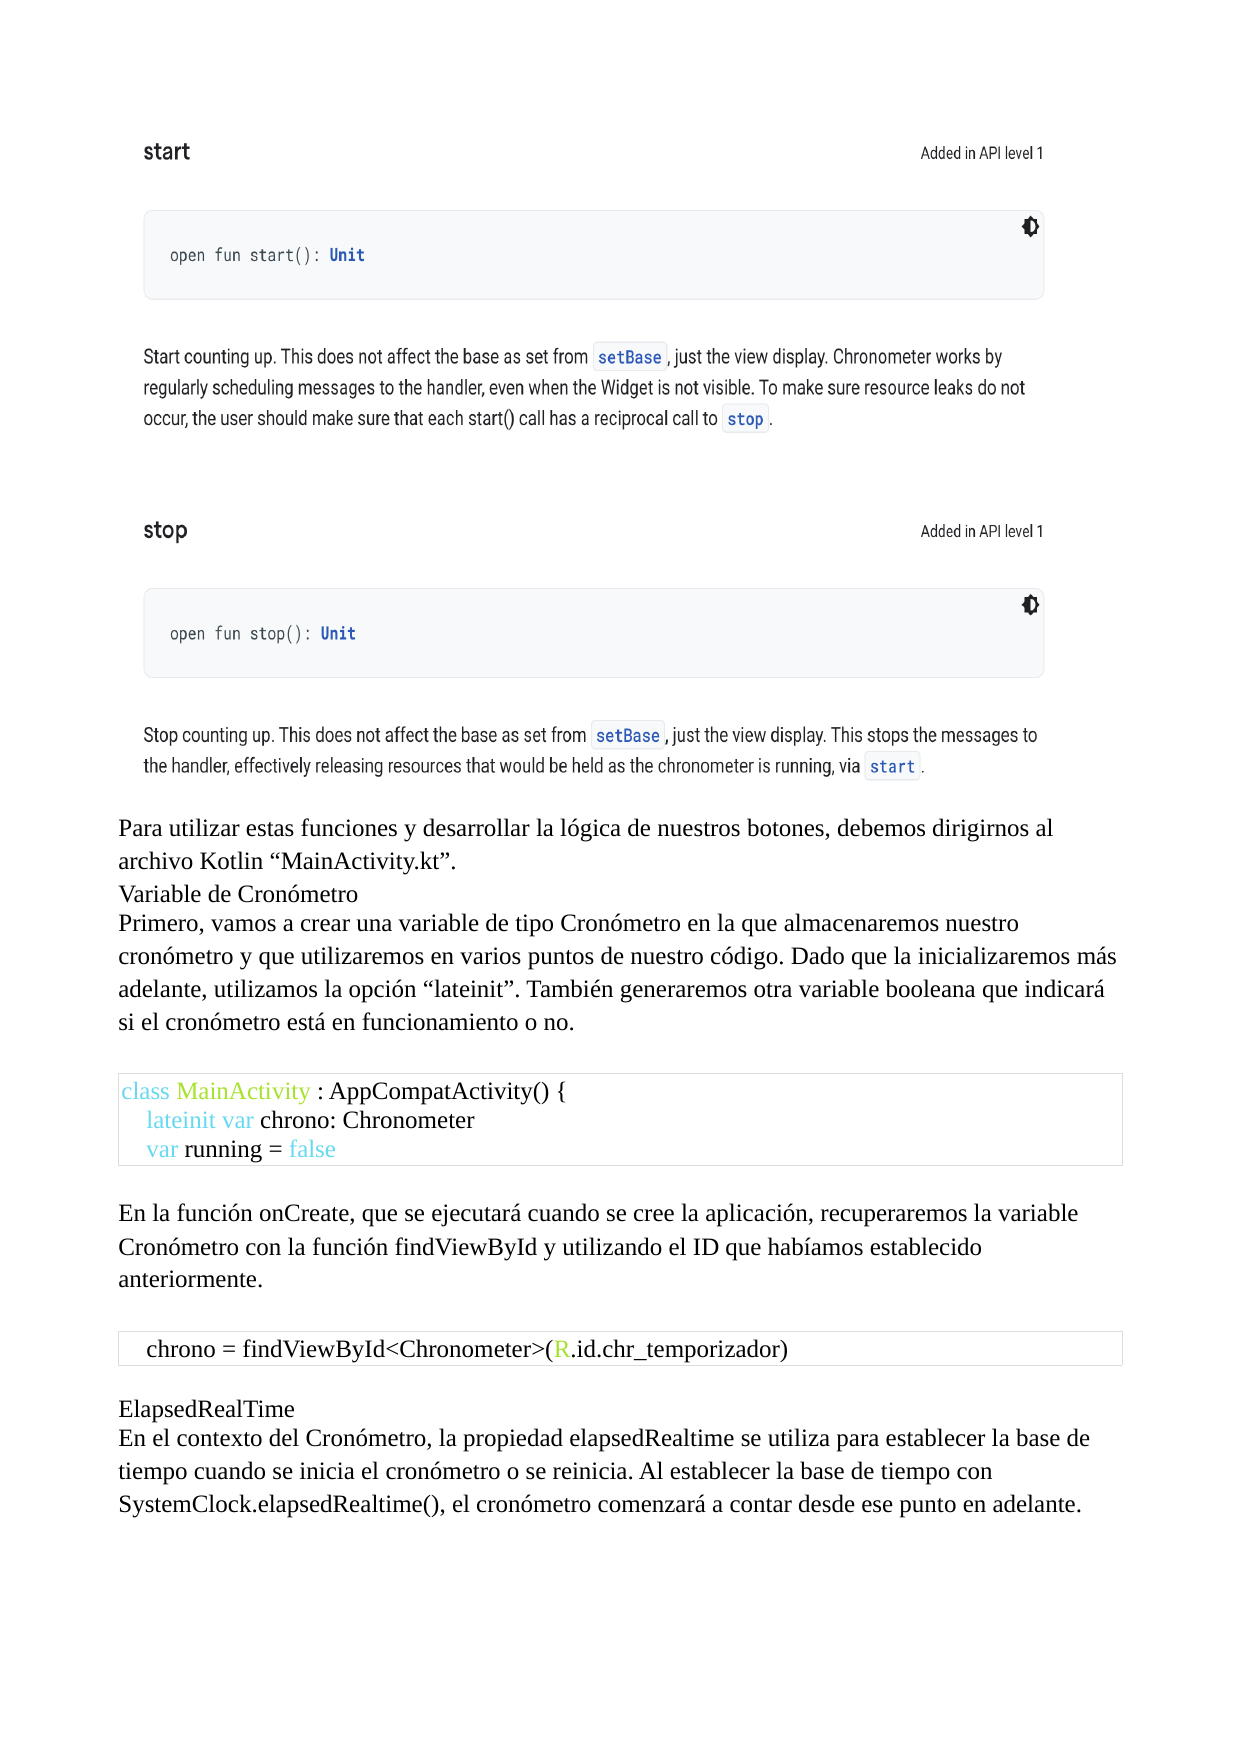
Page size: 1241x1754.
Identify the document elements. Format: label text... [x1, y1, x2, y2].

text class MainActivity : AppCompatActivity() { [119, 1074, 1122, 1102]
text lateinit var chrono: Chronometer [119, 1102, 1122, 1131]
text var running = false [119, 1131, 1122, 1165]
subtitle Variable de Cronómetro [118, 879, 1122, 908]
text Primero, vamos a crear una variable de tipo Cronómetro en la que almacenaremos nuestro cronómetro y que utilizaremos en varios puntos de nuestro código. Dado que la inicializaremos más adelante, utilizamos la opción “lateinit”. También generaremos otra variable booleana que indicará si el cronómetro está en funcionamiento o no. [118, 908, 1122, 1036]
text chrono = findViewById<Chronometer>(R.id.chr_temporizador) [119, 1332, 1122, 1365]
picture [118, 118, 1080, 809]
text En la función onCreate, que se ejecutará cuando se cree la aplicación, recuperaremos la variable Cronómetro con la función findViewById y utilizando el ID que habíamos establecido anteriormente. [118, 1198, 1122, 1293]
subtitle ElapsedRealTime [118, 1394, 1122, 1423]
text En el contexto del Cronómetro, la propiedad elapsedRealtime se utiliza para establecer la base de tiempo cuando se inicia el cronómetro o se reinicia. Al establecer la base de tiempo con SystemClock.elapsedRealtime(), el cronómetro comenzará a contar desde ese punto en adelante. [118, 1423, 1122, 1518]
text Para utilizar estas funciones y desarrollar la lógica de nuestros botones, debemos dirigirnos al archivo Kotlin “MainActivity.kt”. [118, 813, 1122, 875]
